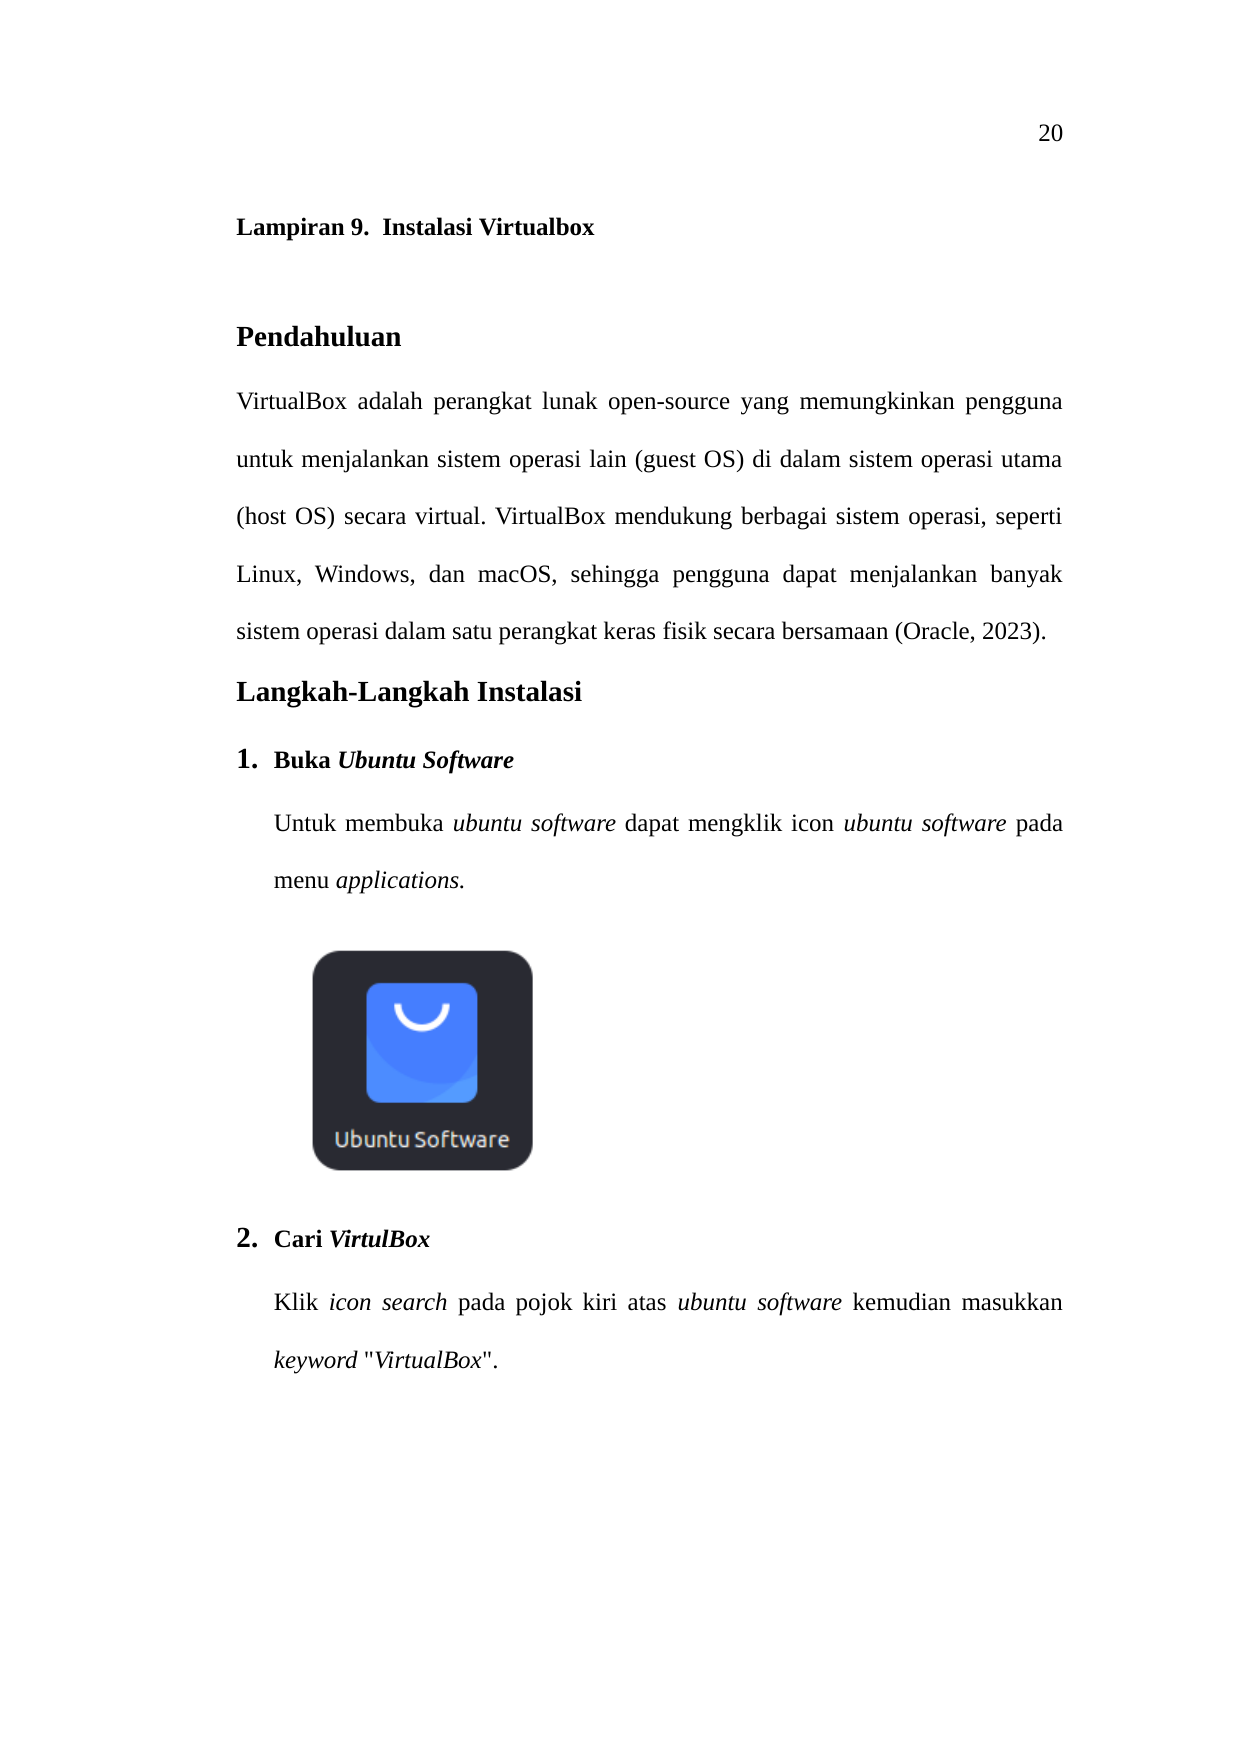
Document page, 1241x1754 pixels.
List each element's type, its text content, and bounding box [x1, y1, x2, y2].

text Langkah-Langkah Instalasi [236, 674, 1063, 707]
text Pendahuluan [236, 319, 1063, 353]
picture [276, 925, 573, 1189]
list Cari VirtulBox [236, 1220, 1063, 1254]
list Untuk membuka ubuntu software dapat mengklik icon ubuntu software pada menu applications. [236, 808, 1063, 894]
subtitle Instalasi Virtualbox [236, 212, 1063, 241]
list Buka Ubuntu Software [236, 741, 1063, 774]
list Klik icon search pada pojok kiri atas ubuntu software kemudian masukkan keyword "VirtualBox". [236, 1287, 1063, 1374]
text VirtualBox adalah perangkat lunak open-source yang memungkinkan pengguna untuk menjalankan sistem operasi lain (guest OS) di dalam sistem operasi utama (host OS) secara virtual. VirtualBox mendukung berbagai sistem operasi, seperti Linux, Windows, dan macOS, sehingga pengguna dapat menjalankan banyak sistem operasi dalam satu perangkat keras fisik secara bersamaan (Oracle, 2023). [236, 386, 1063, 645]
